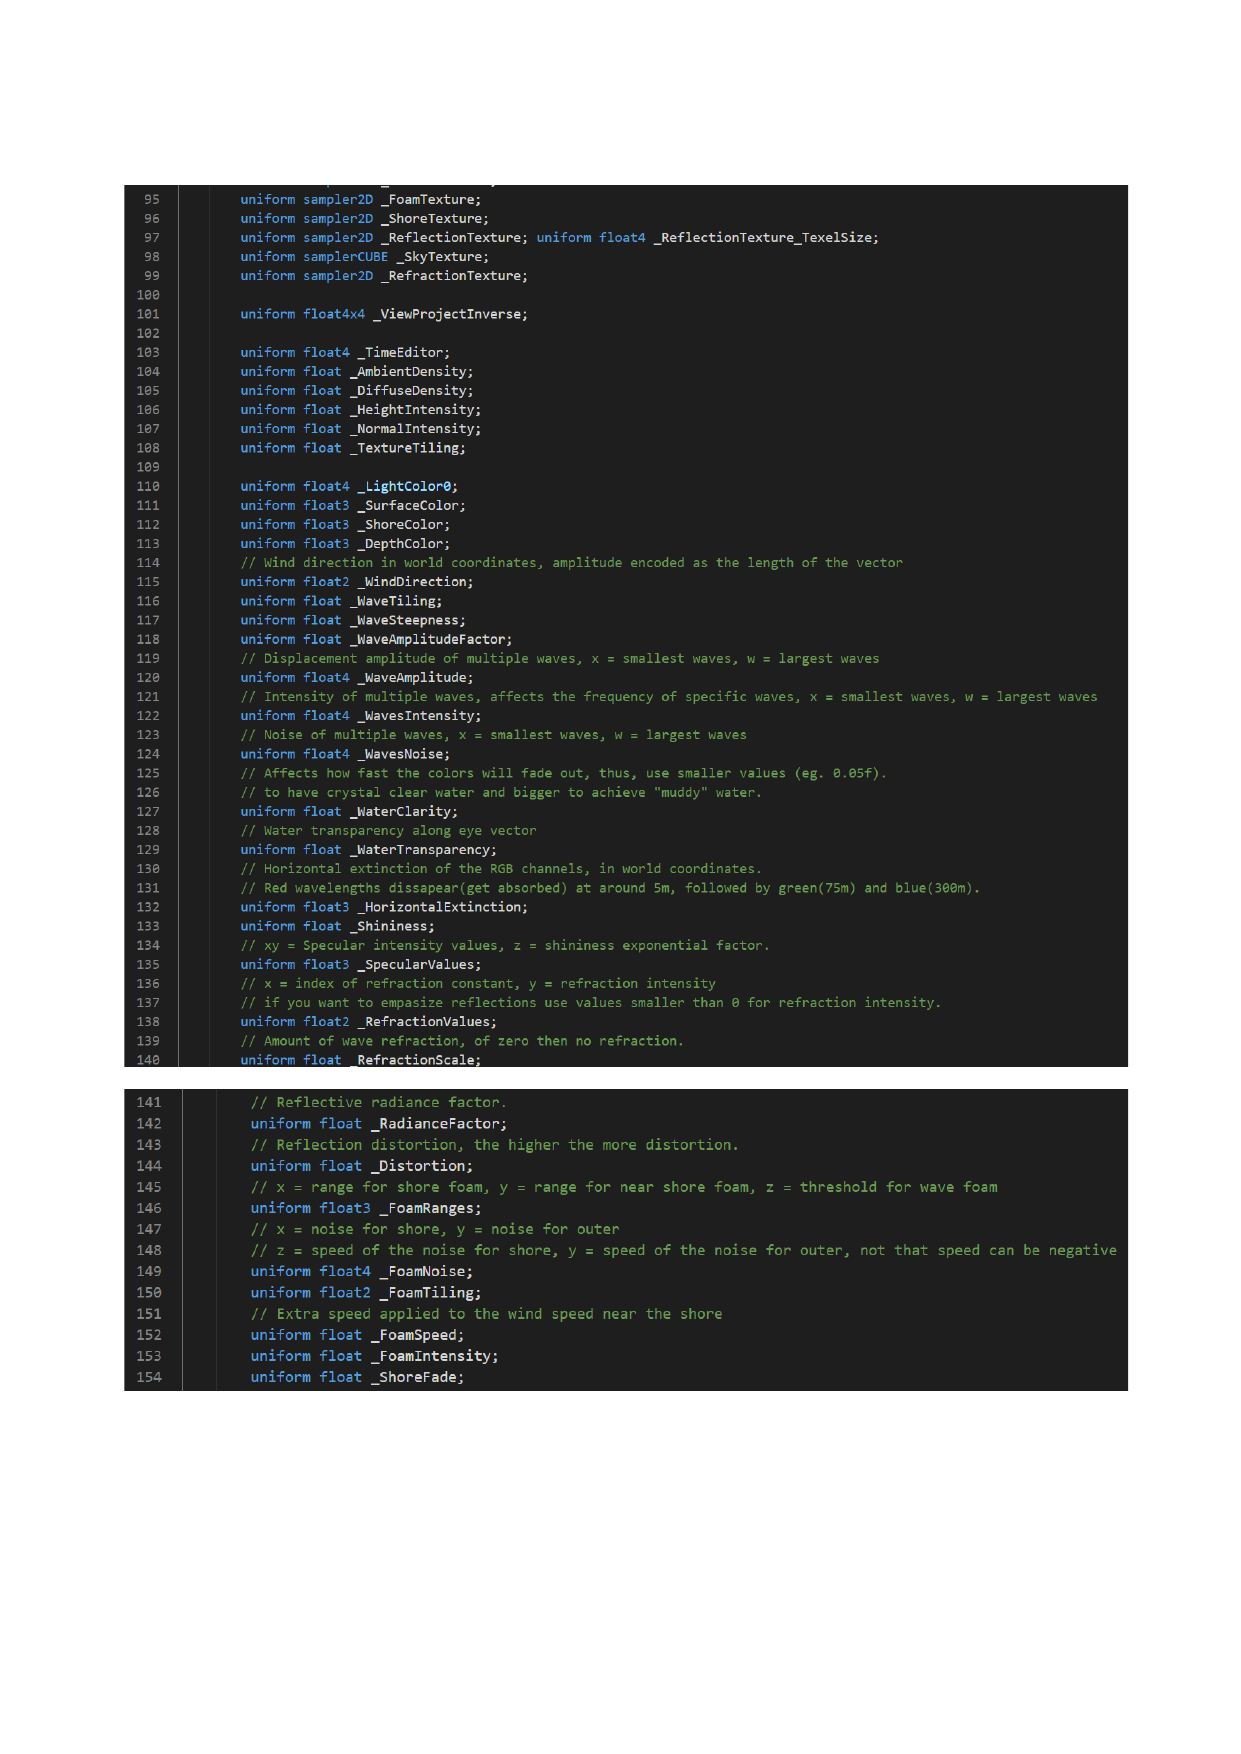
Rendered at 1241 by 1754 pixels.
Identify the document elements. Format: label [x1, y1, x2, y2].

picture [124, 185, 1129, 1067]
picture [124, 1089, 1129, 1391]
